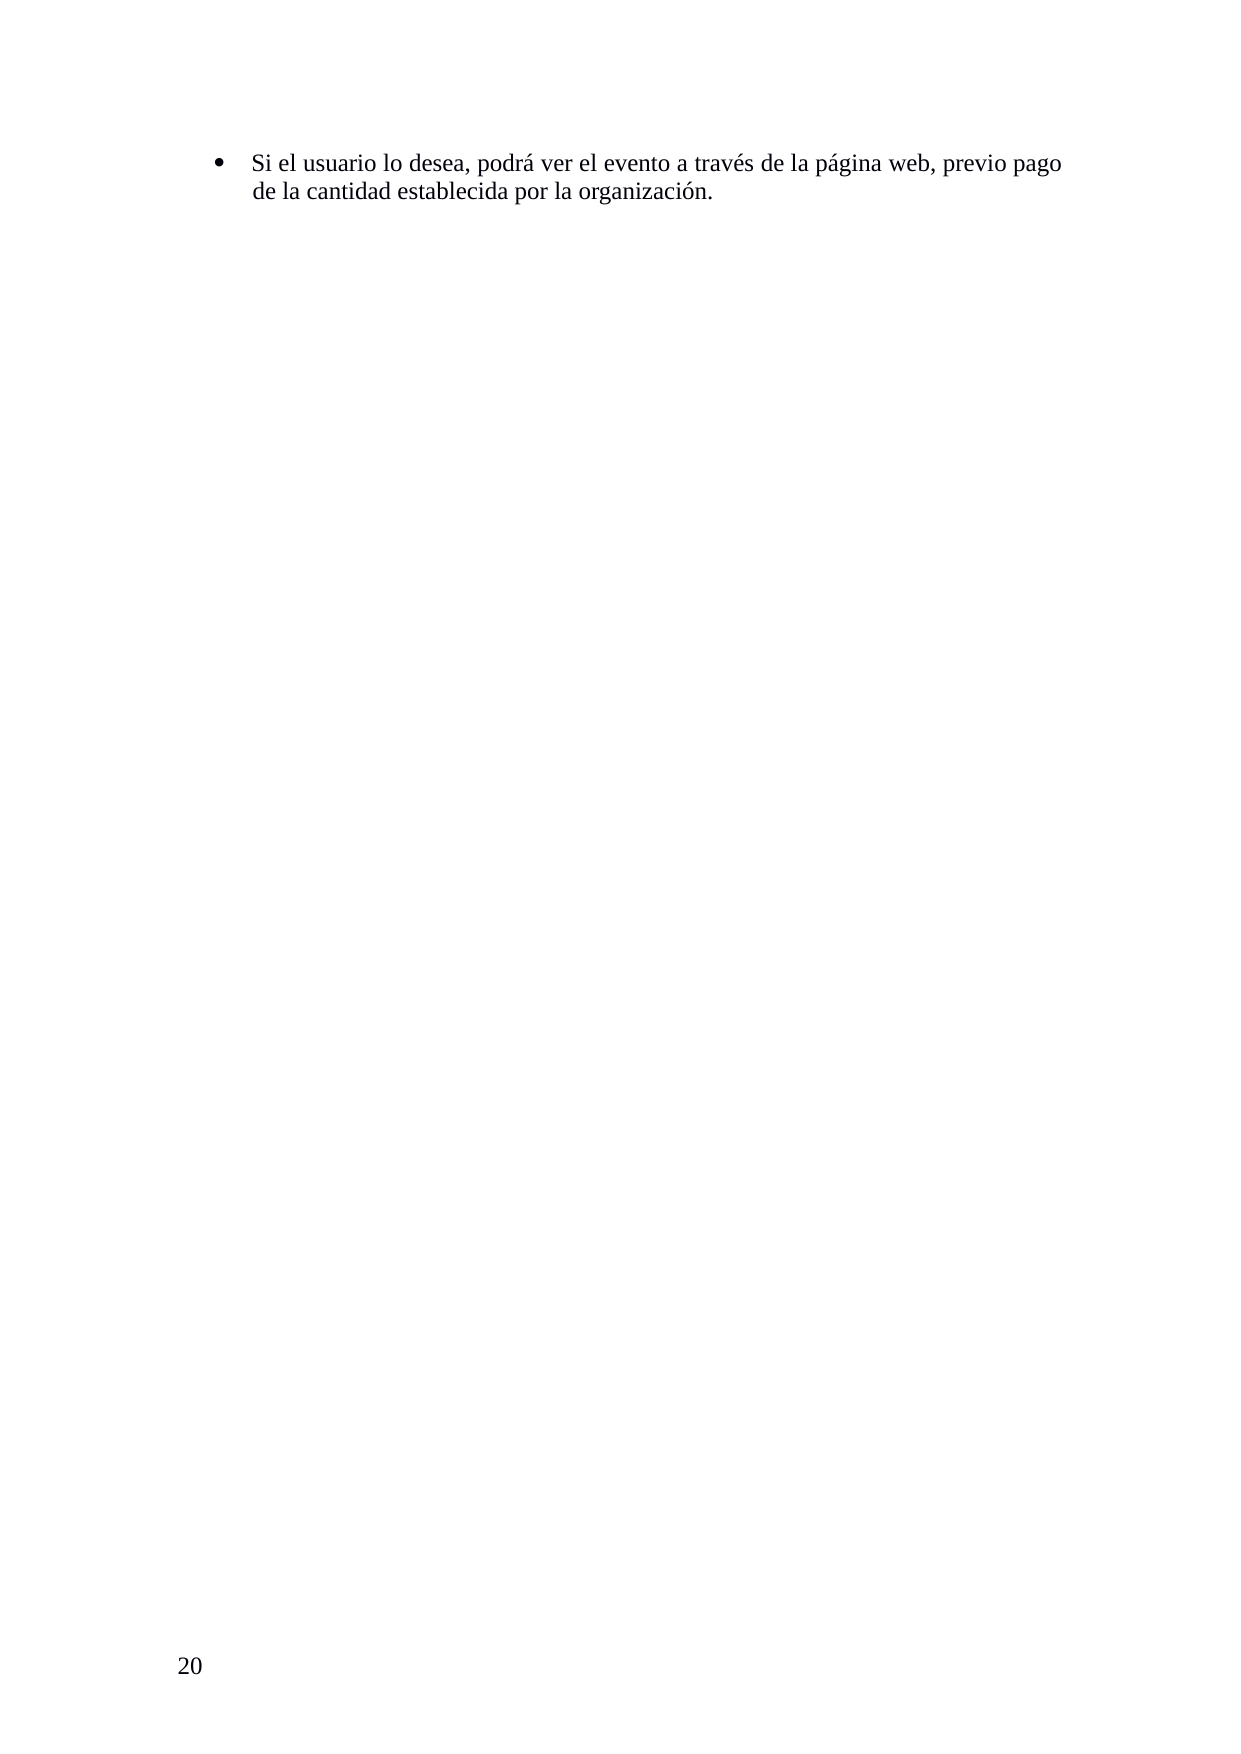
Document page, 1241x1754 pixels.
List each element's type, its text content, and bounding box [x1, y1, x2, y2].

list Si el usuario lo desea, podrá ver el evento a través de la página web, previo pago de la cantidad establecida por la organización. [215, 148, 1063, 205]
